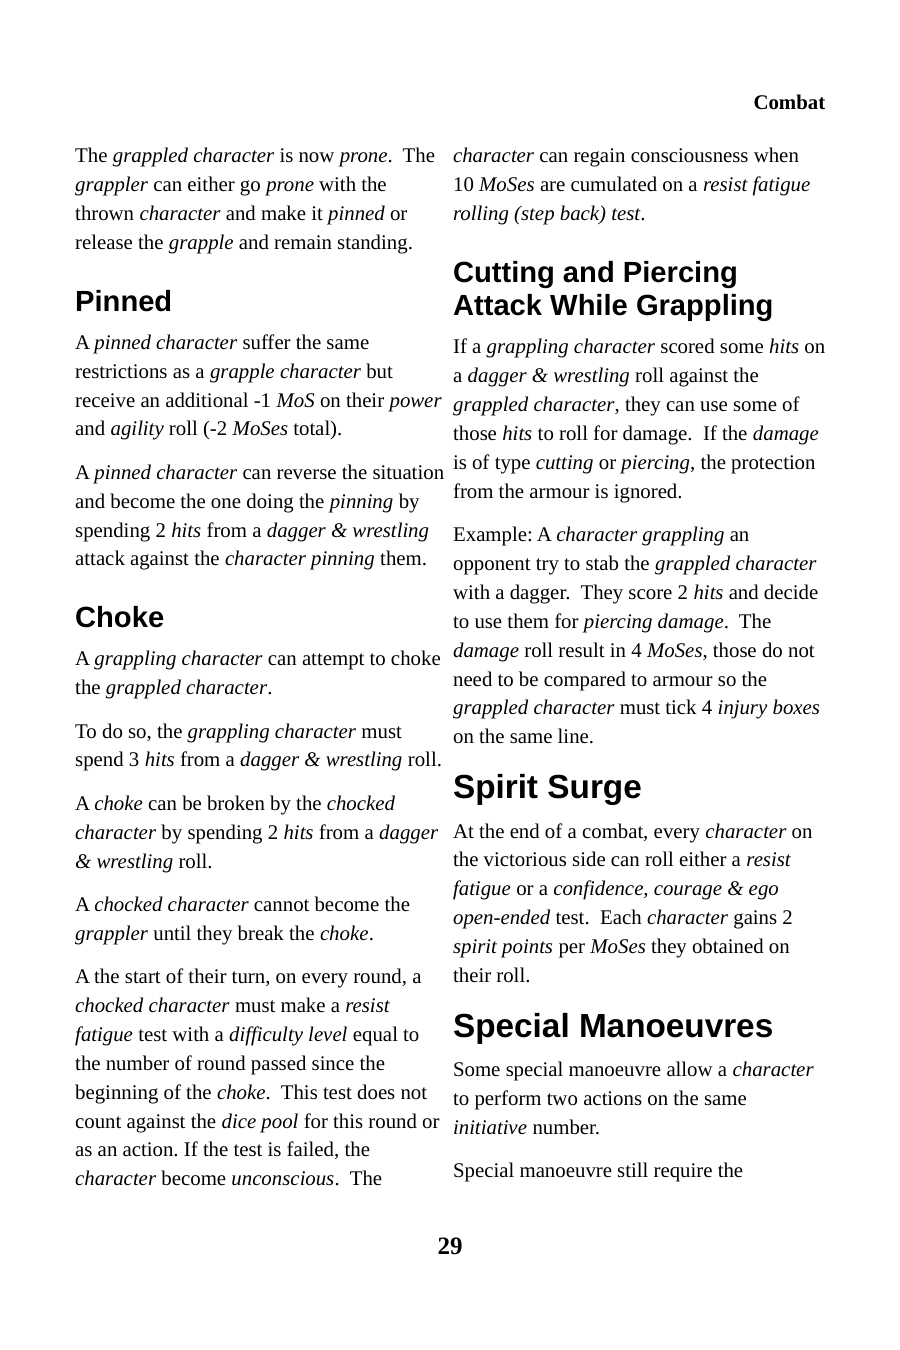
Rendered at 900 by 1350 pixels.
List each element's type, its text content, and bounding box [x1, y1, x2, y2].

text character can regain consciousness when 10 MoSes are cumulated on a resist fatigue rolling (step back) test. [453, 143, 825, 225]
text Special manoeuvre still require the [453, 1158, 825, 1182]
subtitle Special Manoeuvres [453, 1006, 825, 1045]
subtitle Spirit Surge [453, 768, 825, 806]
text A the start of their turn, on every round, a chocked character must make a resist fatigue test with a difficulty level equal to the number of round passed since the beginning of the choke. This test does not count against the dice pool for this round or as an action. If the test is failed, the character become unconscious. The [75, 964, 447, 1190]
text A pinned character suffer the same restrictions as a grapple character but receive an additional -1 MoS on their power and agility roll (-2 MoSes total). [75, 330, 447, 440]
text A chocked character cannot become the grappler until they break the choke. [75, 892, 447, 945]
text A choke can be broken by the chocked character by spending 2 hits from a dagger & wrestling roll. [75, 791, 447, 873]
subtitle Cutting and Piercing Attack While Grappling [453, 255, 825, 322]
text Example: A character grappling an opponent try to stab the grappled character with a dagger. They score 2 hits and decide to use them for piercing damage. The damage roll result in 4 MoSes, those do not need to be compared to armour so the grappled character must tick 4 injury boxes on the same line. [453, 522, 825, 748]
subtitle Choke [75, 600, 447, 634]
text At the end of a combat, every character on the victorious side can roll either a resist fatigue or a confidence, courage & ego open-ended test. Each character gains 2 spirit points per MoSes they obtained on their roll. [453, 818, 825, 987]
text The grappled character is now prone. The grappler can either go prone with the thrown character and make it pinned or release the grapple and remain standing. [75, 143, 447, 254]
text A pinned character can reverse the situation and become the one doing the pinning by spending 2 hits from a dagger & wrestling attack against the character pinning them. [75, 460, 447, 570]
text A grappling character can attempt to choke the grappled character. [75, 646, 447, 699]
text Some special manoeuvre allow a character to perform two actions on the same initiative number. [453, 1057, 825, 1139]
text If a grappling character scored some hits on a dagger & wrestling roll against the grappled character, they can use some of those hits to roll for damage. If the damage is of type cutting or piercing, the protection from the armour is ignored. [453, 334, 825, 503]
subtitle Pinned [75, 284, 447, 317]
text To do so, the grappling character must spend 3 hits from a dagger & wrestling roll. [75, 718, 447, 771]
